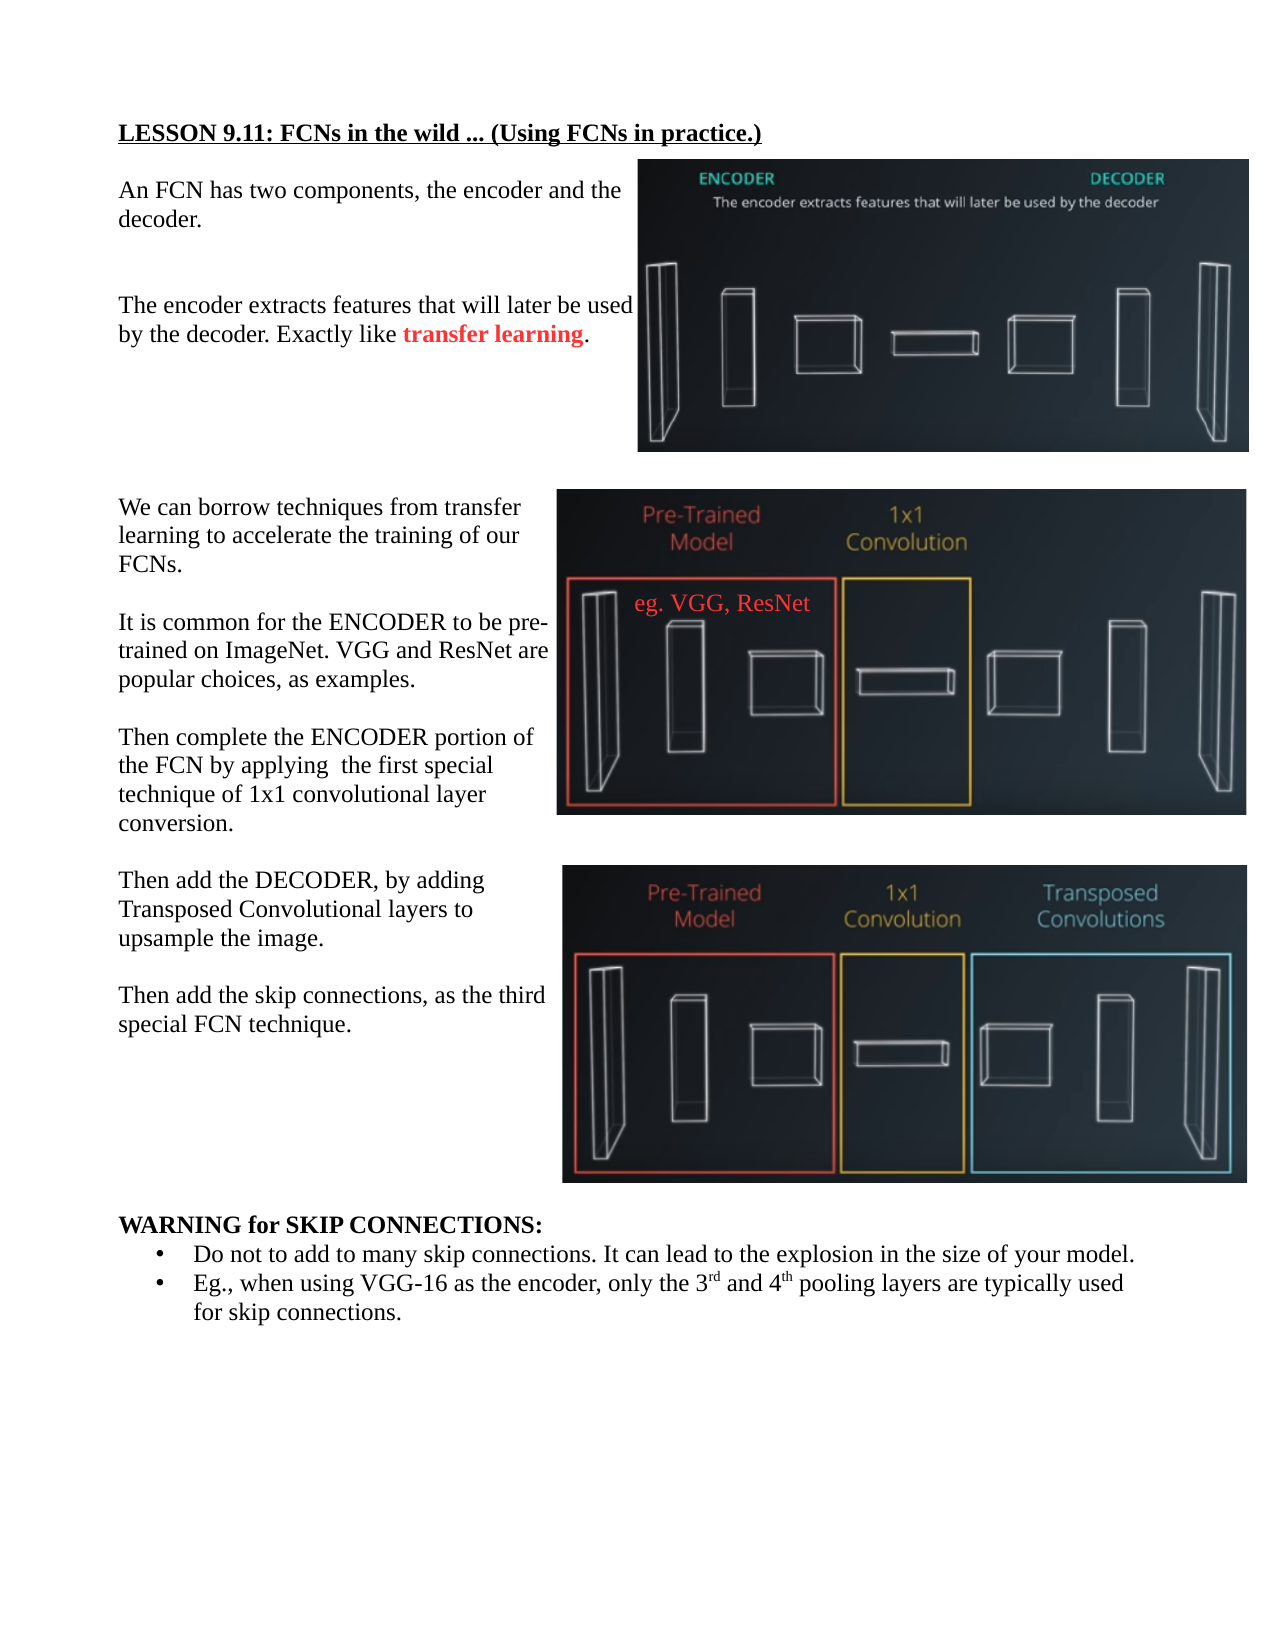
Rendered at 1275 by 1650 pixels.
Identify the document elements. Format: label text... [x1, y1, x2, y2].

text Then add the skip connections, as the third special FCN technique. [118, 981, 562, 1038]
text An FCN has two components, the encoder and the decoder. [118, 176, 637, 233]
text The encoder extracts features that will later be used by the decoder. Exactly like transfer learning. [118, 291, 637, 348]
picture [637, 159, 1249, 452]
text Then complete the ENCODER portion of the FCN by applying the first special technique of 1x1 convolutional layer conversion. [118, 722, 1157, 837]
list Eg., when using VGG-16 as the encoder, only the 3rd and 4th pooling layers are typically used for skip connections. [156, 1268, 1157, 1326]
text We can borrow techniques from transfer learning to accelerate the training of our FCNs. [118, 492, 556, 578]
picture [562, 865, 1248, 1183]
text It is common for the ENCODER to be pre-trained on ImageNet. VGG and ResNet are popular choices, as examples. [118, 607, 556, 693]
text Then add the DECODER, by adding Transposed Convolutional layers to upsample the image. [118, 866, 562, 952]
text WARNING for SKIP CONNECTIONS: [118, 1211, 1157, 1239]
list Do not to add to many skip connections. It can lead to the explosion in the size of your model. [156, 1239, 1157, 1268]
text LESSON 9.11: FCNs in the wild ... (Using FCNs in practice.) [118, 118, 1157, 147]
picture [556, 489, 1247, 815]
